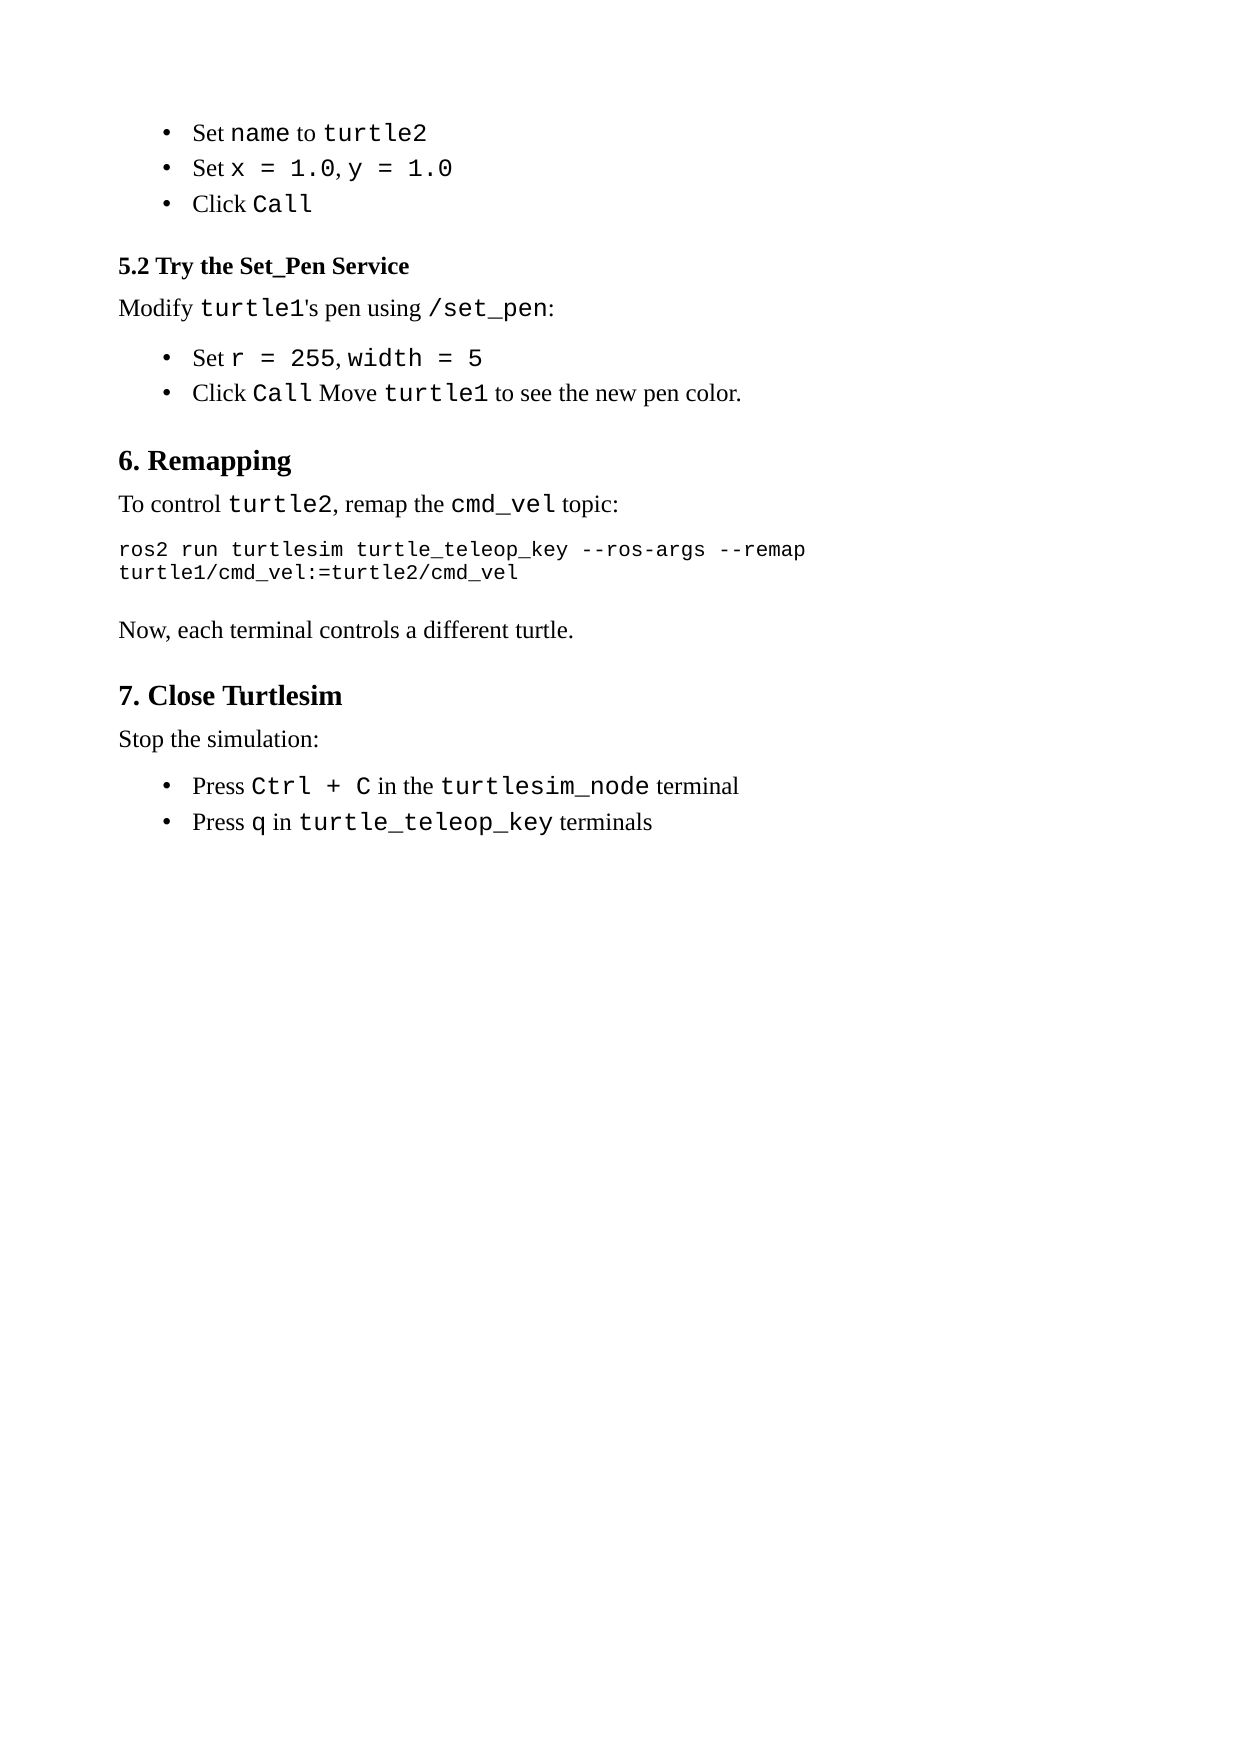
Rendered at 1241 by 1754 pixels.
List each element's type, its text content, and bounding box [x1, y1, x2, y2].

list Set r = 255, width = 5 [162, 343, 1122, 373]
subtitle 5.2 Try the Set_Pen Service [118, 251, 1122, 280]
list Set x = 1.0, y = 1.0 [162, 153, 1122, 184]
text To control turtle2, remap the cmd_vel topic: [118, 489, 1122, 519]
list Click Call [162, 189, 1122, 220]
subtitle 7. Close Turtlesim [118, 678, 1122, 711]
list Set name to turtle2 [162, 118, 1122, 149]
list Click Call Move turtle1 to see the new pen color. [162, 378, 1122, 409]
text Stop the simulation: [118, 724, 1122, 752]
list Press Ctrl + C in the turtlesim_node terminal [162, 771, 1122, 802]
subtitle 6. Remapping [118, 443, 1122, 476]
list Press q in turtle_teleop_key terminals [162, 807, 1122, 838]
text Now, each terminal controls a different turtle. [118, 616, 1122, 644]
text Modify turtle1's pen using /set_pen: [118, 293, 1122, 323]
text ros2 run turtlesim turtle_teleop_key --ros-args --remap turtle1/cmd_vel:=turtle2/cmd_vel [118, 539, 1122, 586]
